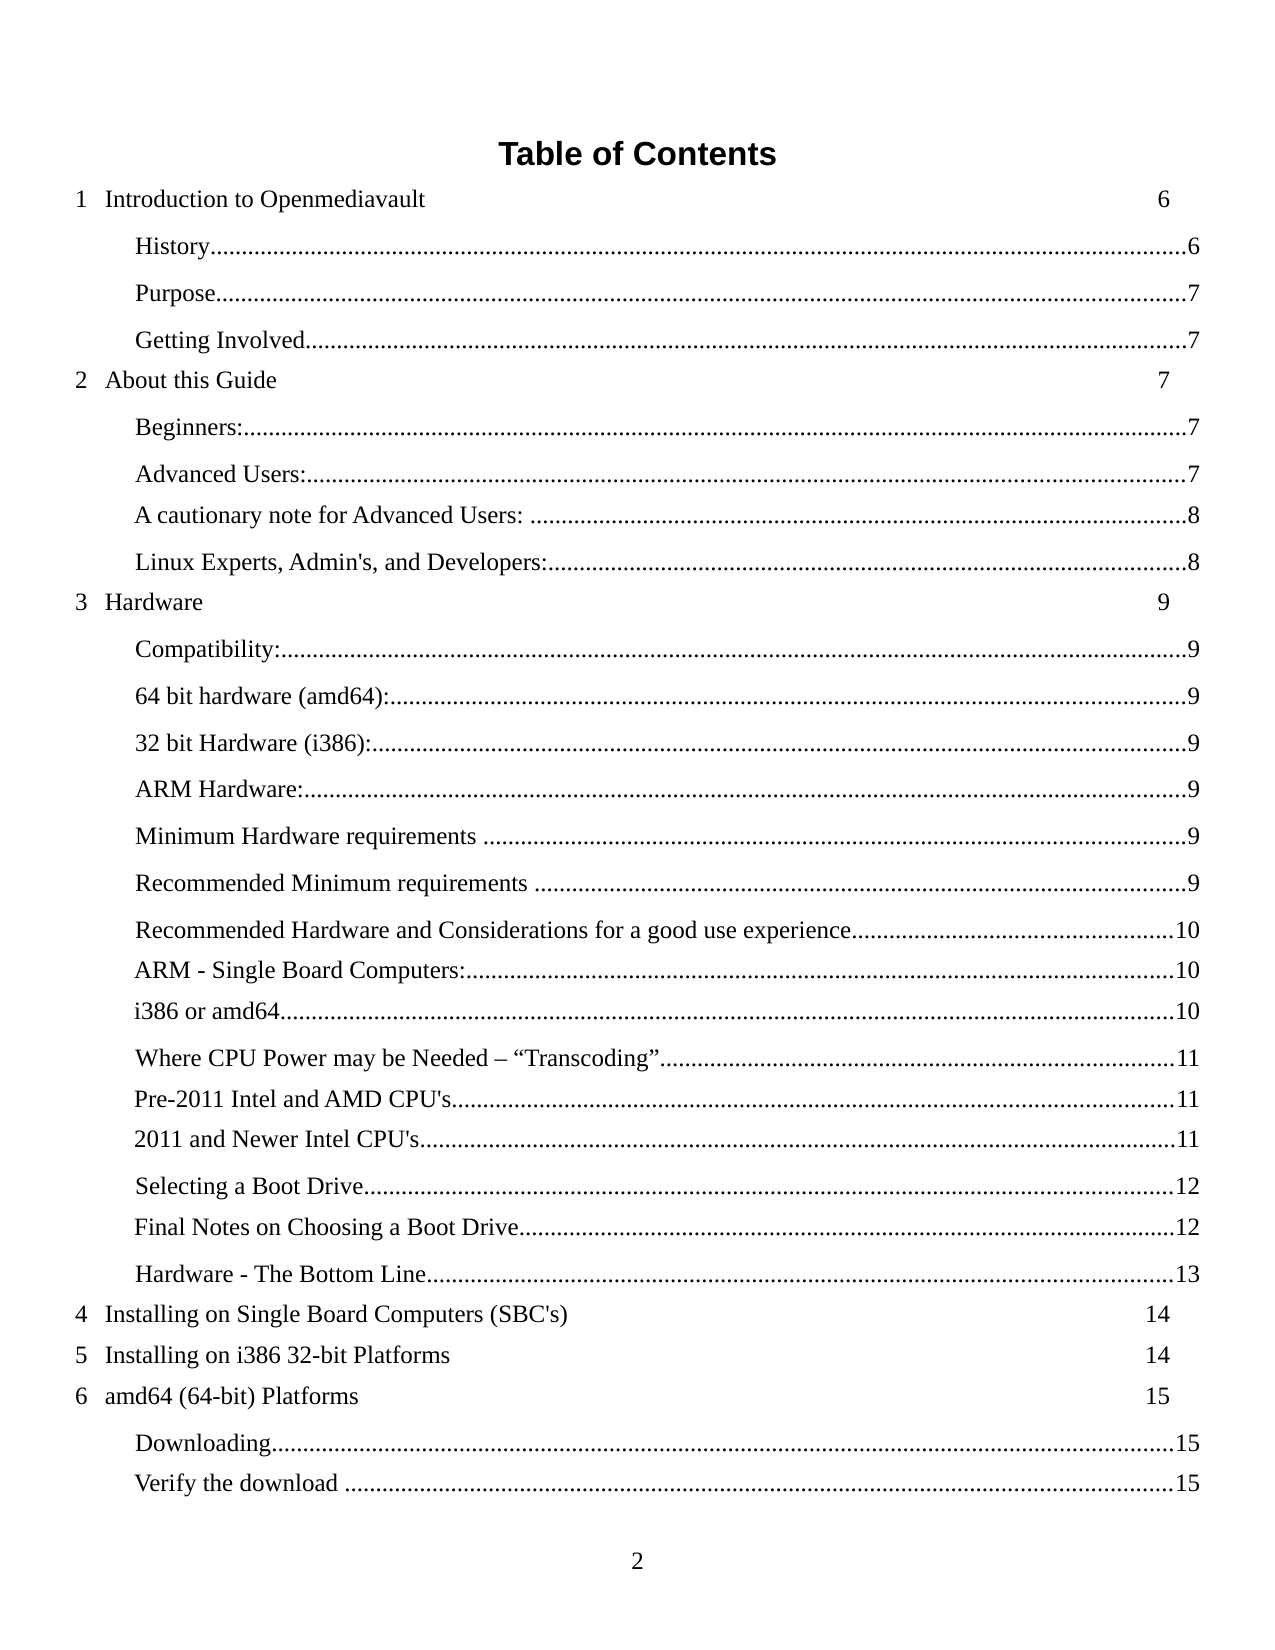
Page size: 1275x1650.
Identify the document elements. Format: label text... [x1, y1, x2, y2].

text i386 or amd64 10 [134, 996, 1200, 1025]
text Pre-2011 Intel and AMD CPU's 11 [134, 1084, 1200, 1112]
text Hardware - The Bottom Line 13 [135, 1259, 1200, 1287]
text Final Notes on Choosing a Boot Drive 12 [134, 1212, 1200, 1241]
subtitle About this Guide 7 [75, 366, 1170, 394]
subtitle Introduction to Openmediavault 6 [75, 184, 1170, 213]
text Minimum Hardware requirements 9 [135, 821, 1200, 850]
subtitle Installing on i386 32-bit Platforms 14 [75, 1340, 1170, 1369]
text History 6 [135, 231, 1200, 260]
text A cautionary note for Advanced Users: 8 [134, 500, 1200, 528]
text ARM Hardware: 9 [135, 774, 1200, 803]
text Compatibility: 9 [135, 634, 1200, 663]
text ARM - Single Board Computers: 10 [134, 955, 1200, 984]
text Recommended Hardware and Considerations for a good use experience 10 [135, 915, 1200, 943]
text 32 bit Hardware (i386): 9 [135, 728, 1200, 756]
text Purpose 7 [135, 278, 1200, 307]
text 64 bit hardware (amd64): 9 [135, 681, 1200, 709]
text Verify the download 15 [134, 1468, 1200, 1497]
text Getting Involved 7 [135, 325, 1200, 353]
text Advanced Users: 7 [135, 459, 1200, 488]
text Recommended Minimum requirements 9 [135, 868, 1200, 897]
subtitle Hardware 9 [75, 587, 1170, 616]
text 2011 and Newer Intel CPU's 11 [134, 1124, 1200, 1153]
text Where CPU Power may be Needed – “Transcoding” 11 [135, 1043, 1200, 1072]
subtitle amd64 (64-bit) Platforms 15 [75, 1381, 1170, 1409]
subtitle Installing on Single Board Computers (SBC's) 14 [75, 1299, 1170, 1328]
text Linux Experts, Admin's, and Developers: 8 [135, 547, 1200, 575]
subtitle Table of Contents [75, 133, 1200, 172]
text Beginners: 7 [135, 412, 1200, 441]
text Selecting a Boot Drive 12 [135, 1171, 1200, 1200]
text Downloading 15 [135, 1428, 1200, 1456]
